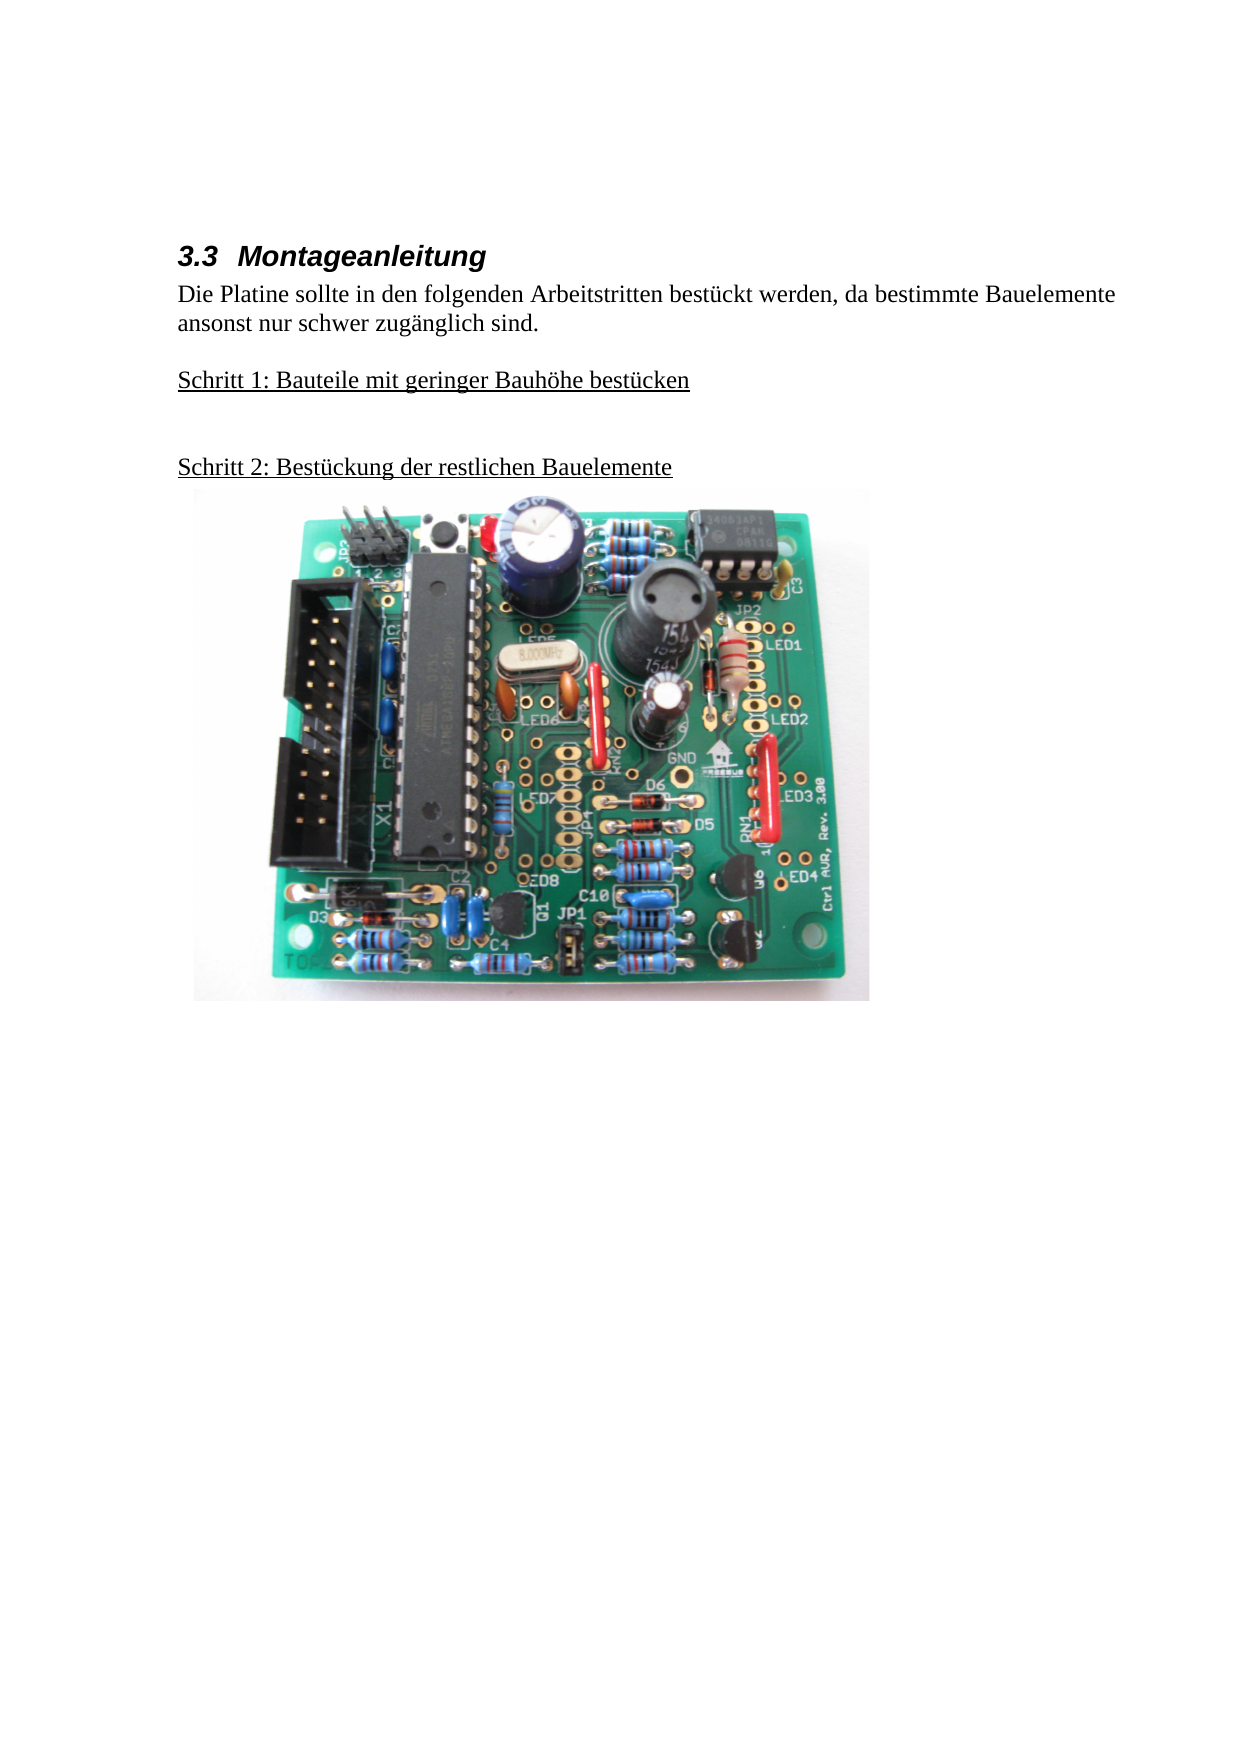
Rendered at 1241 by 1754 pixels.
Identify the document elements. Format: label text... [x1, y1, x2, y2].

subtitle Montageanleitung [177, 239, 1122, 273]
text Schritt 1: Bauteile mit geringer Bauhöhe bestücken [177, 365, 1122, 394]
text Schritt 2: Bestückung der restlichen Bauelemente [177, 452, 1122, 480]
text Die Platine sollte in den folgenden Arbeitstritten bestückt werden, da bestimmte Bauelemente ansonst nur schwer zugänglich sind. [177, 279, 1122, 337]
picture [193, 489, 870, 1001]
